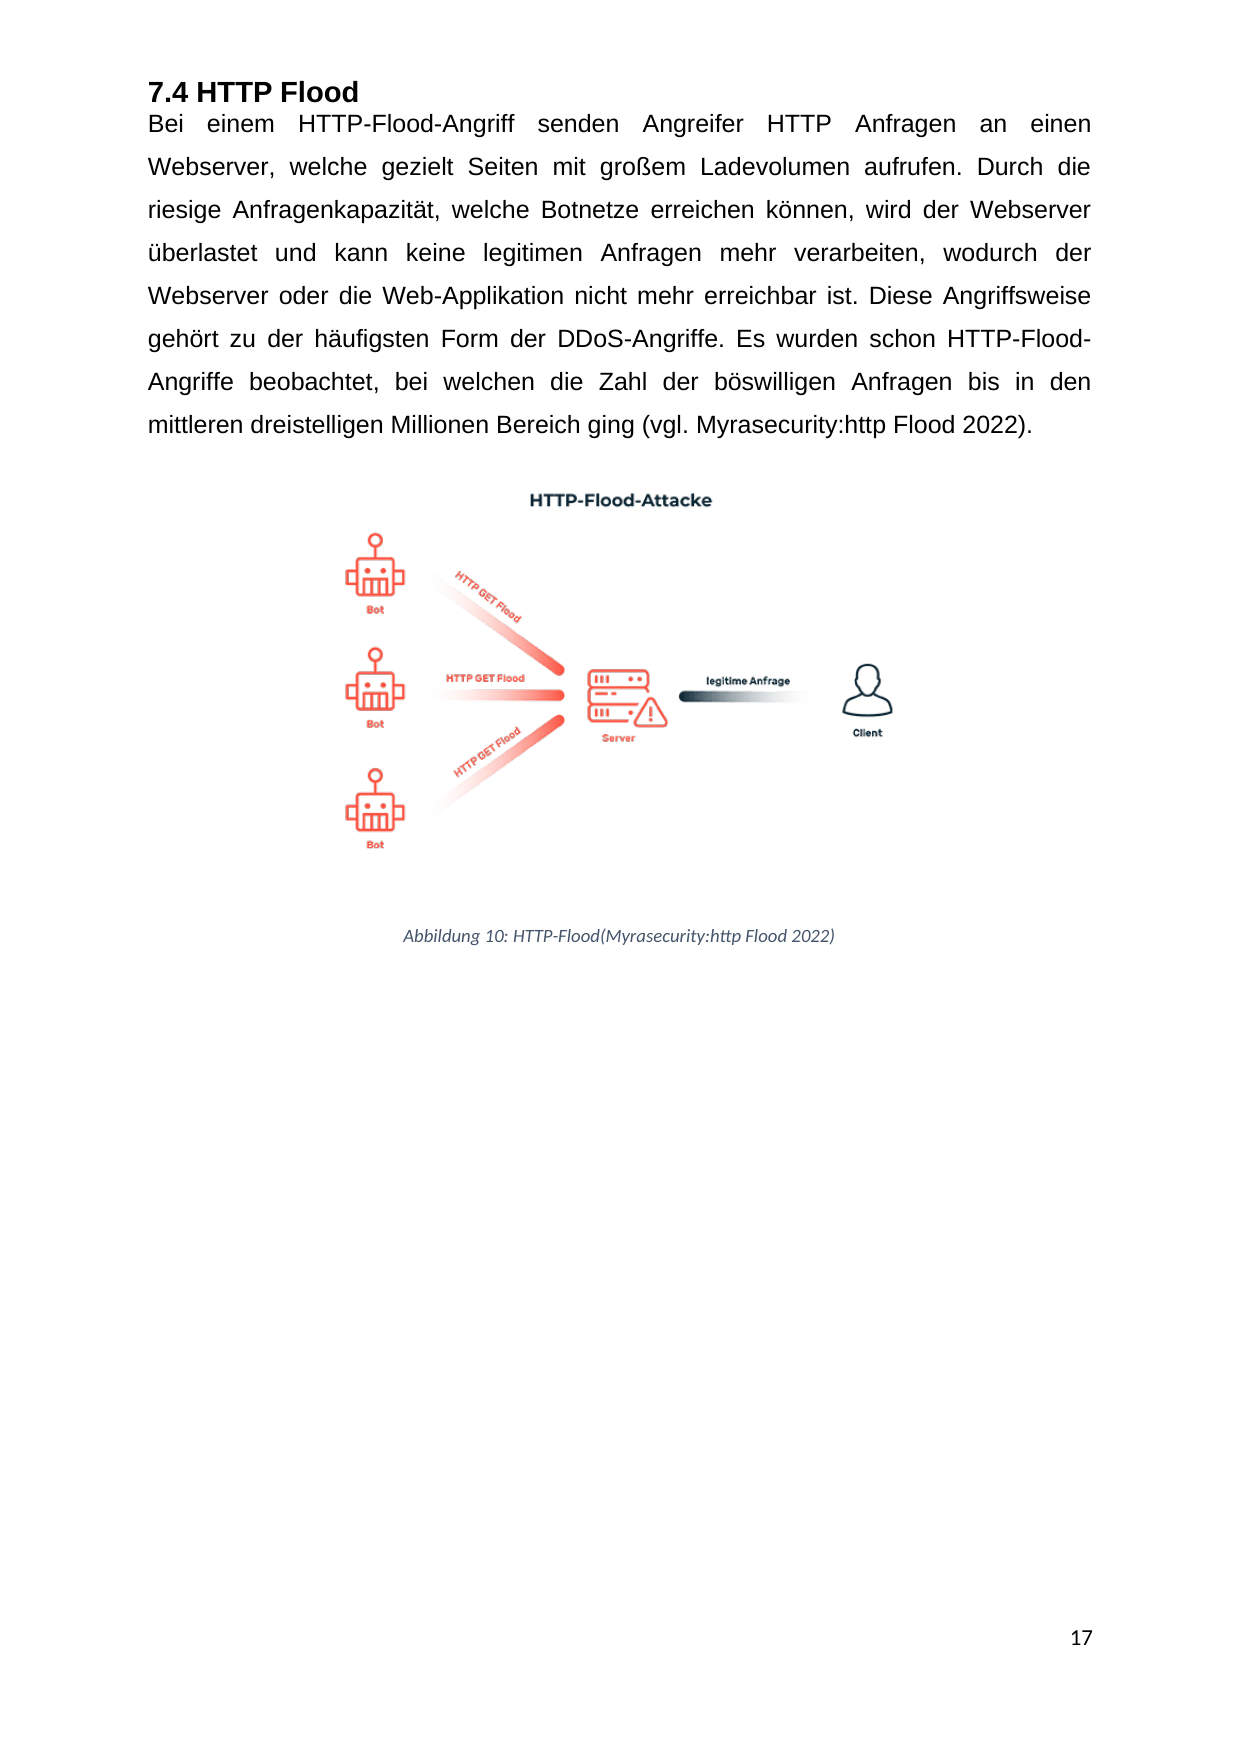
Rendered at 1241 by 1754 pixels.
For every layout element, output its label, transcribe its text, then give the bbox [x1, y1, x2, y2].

text Abbildung 10: HTTP-Flood(Myrasecurity:http Flood 2022) [148, 924, 1093, 947]
text Bei einem HTTP-Flood-Angriff senden Angreifer HTTP Anfragen an einen Webserver, welche gezielt Seiten mit großem Ladevolumen aufrufen. Durch die riesige Anfragenkapazität, welche Botnetze erreichen können, wird der Webserver überlastet und kann keine legitimen Anfragen mehr verarbeiten, wodurch der Webserver oder die Web-Applikation nicht mehr erreichbar ist. Diese Angriffsweise gehört zu der häufigsten Form der DDoS-Angriffe. Es wurden schon HTTP-Flood-Angriffe beobachtet, bei welchen die Zahl der böswilligen Anfragen bis in den mittleren dreistelligen Millionen Bereich ging (vgl. Myrasecurity:http Flood 2022). [148, 108, 1093, 439]
subtitle 7.4 HTTP Flood [148, 75, 1093, 108]
